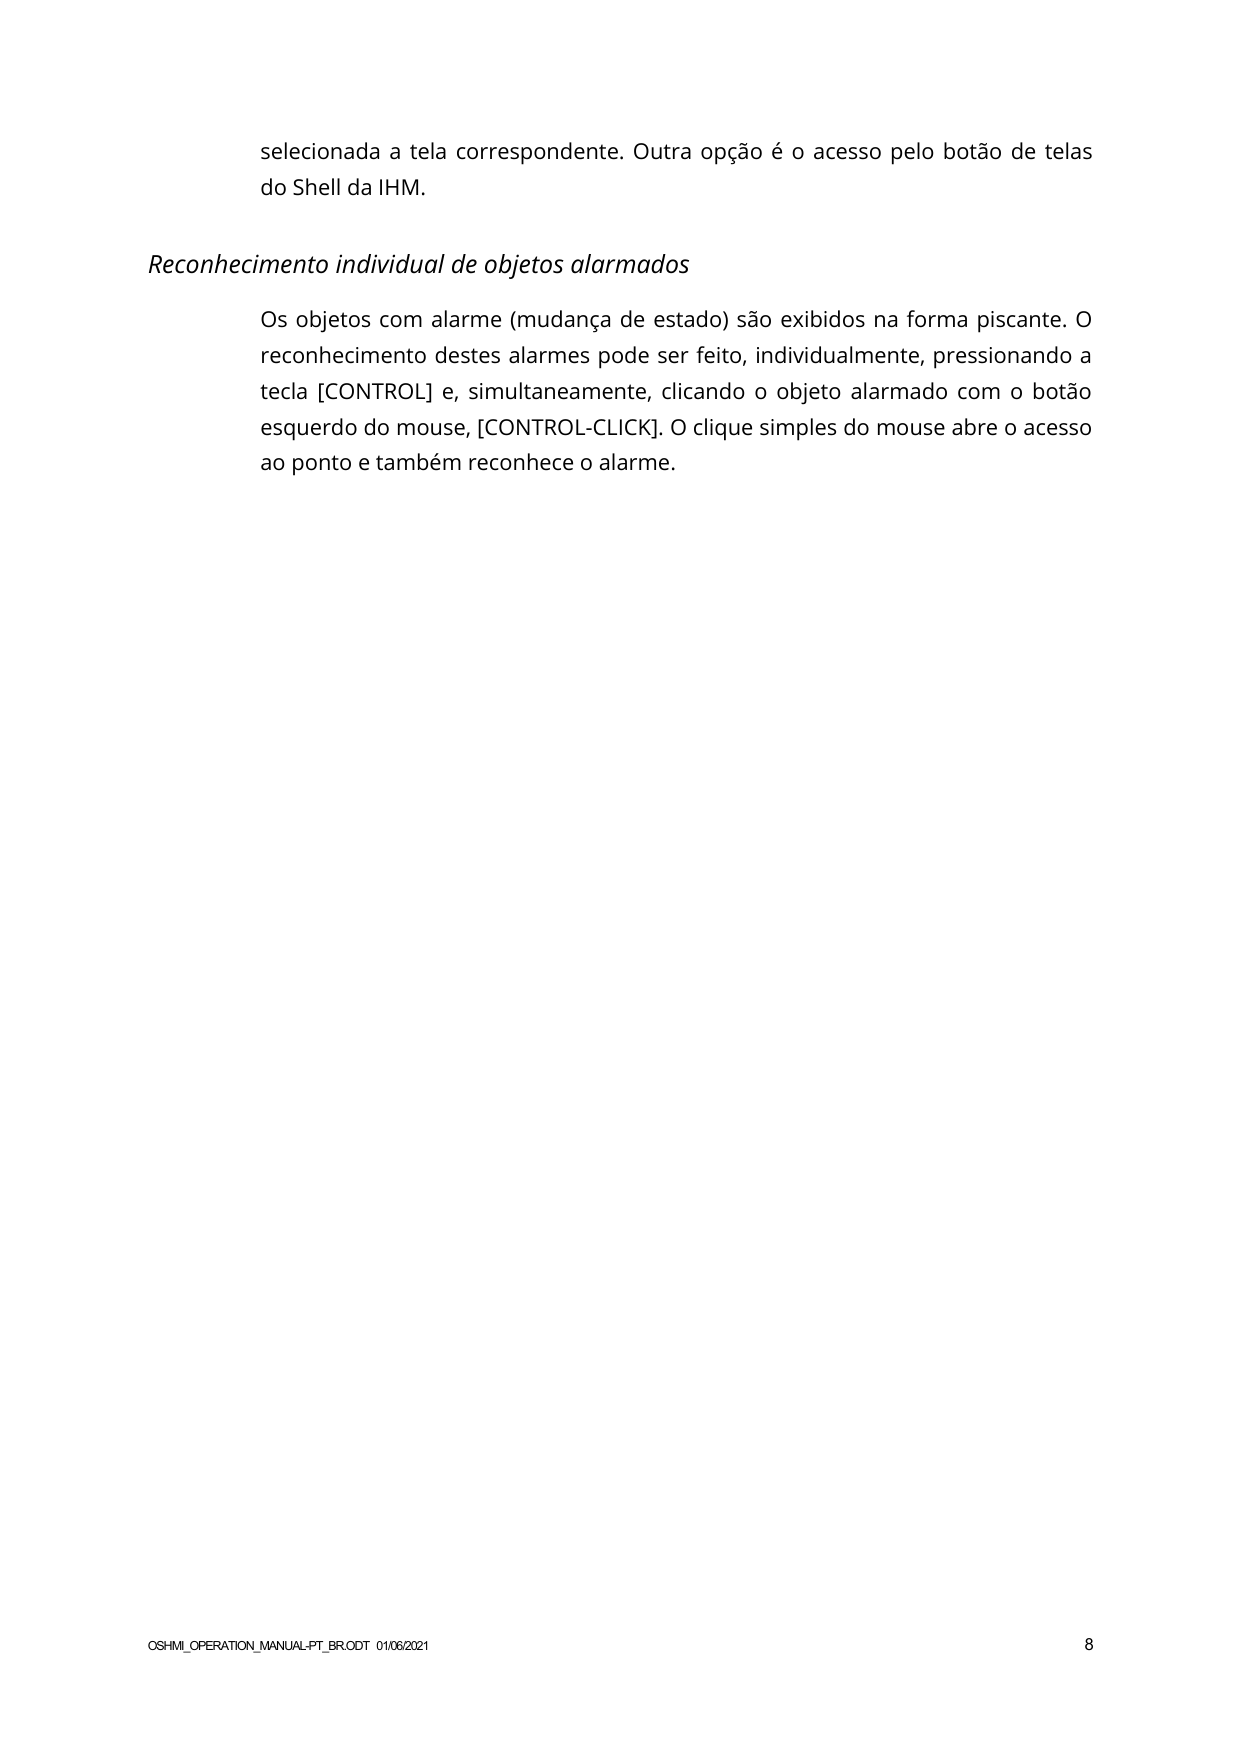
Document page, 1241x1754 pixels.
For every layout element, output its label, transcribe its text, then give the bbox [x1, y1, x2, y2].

text selecionada a tela correspondente. Outra opção é o acesso pelo botão de telas do Shell da IHM. [260, 136, 1093, 201]
subtitle Reconhecimento individual de objetos alarmados [148, 246, 1093, 280]
text Os objetos com alarme (mudança de estado) são exibidos na forma piscante. O reconhecimento destes alarmes pode ser feito, individualmente, pressionando a tecla [CONTROL] e, simultaneamente, clicando o objeto alarmado com o botão esquerdo do mouse, [CONTROL-CLICK]. O clique simples do mouse abre o acesso ao ponto e também reconhece o alarme. [260, 304, 1093, 477]
